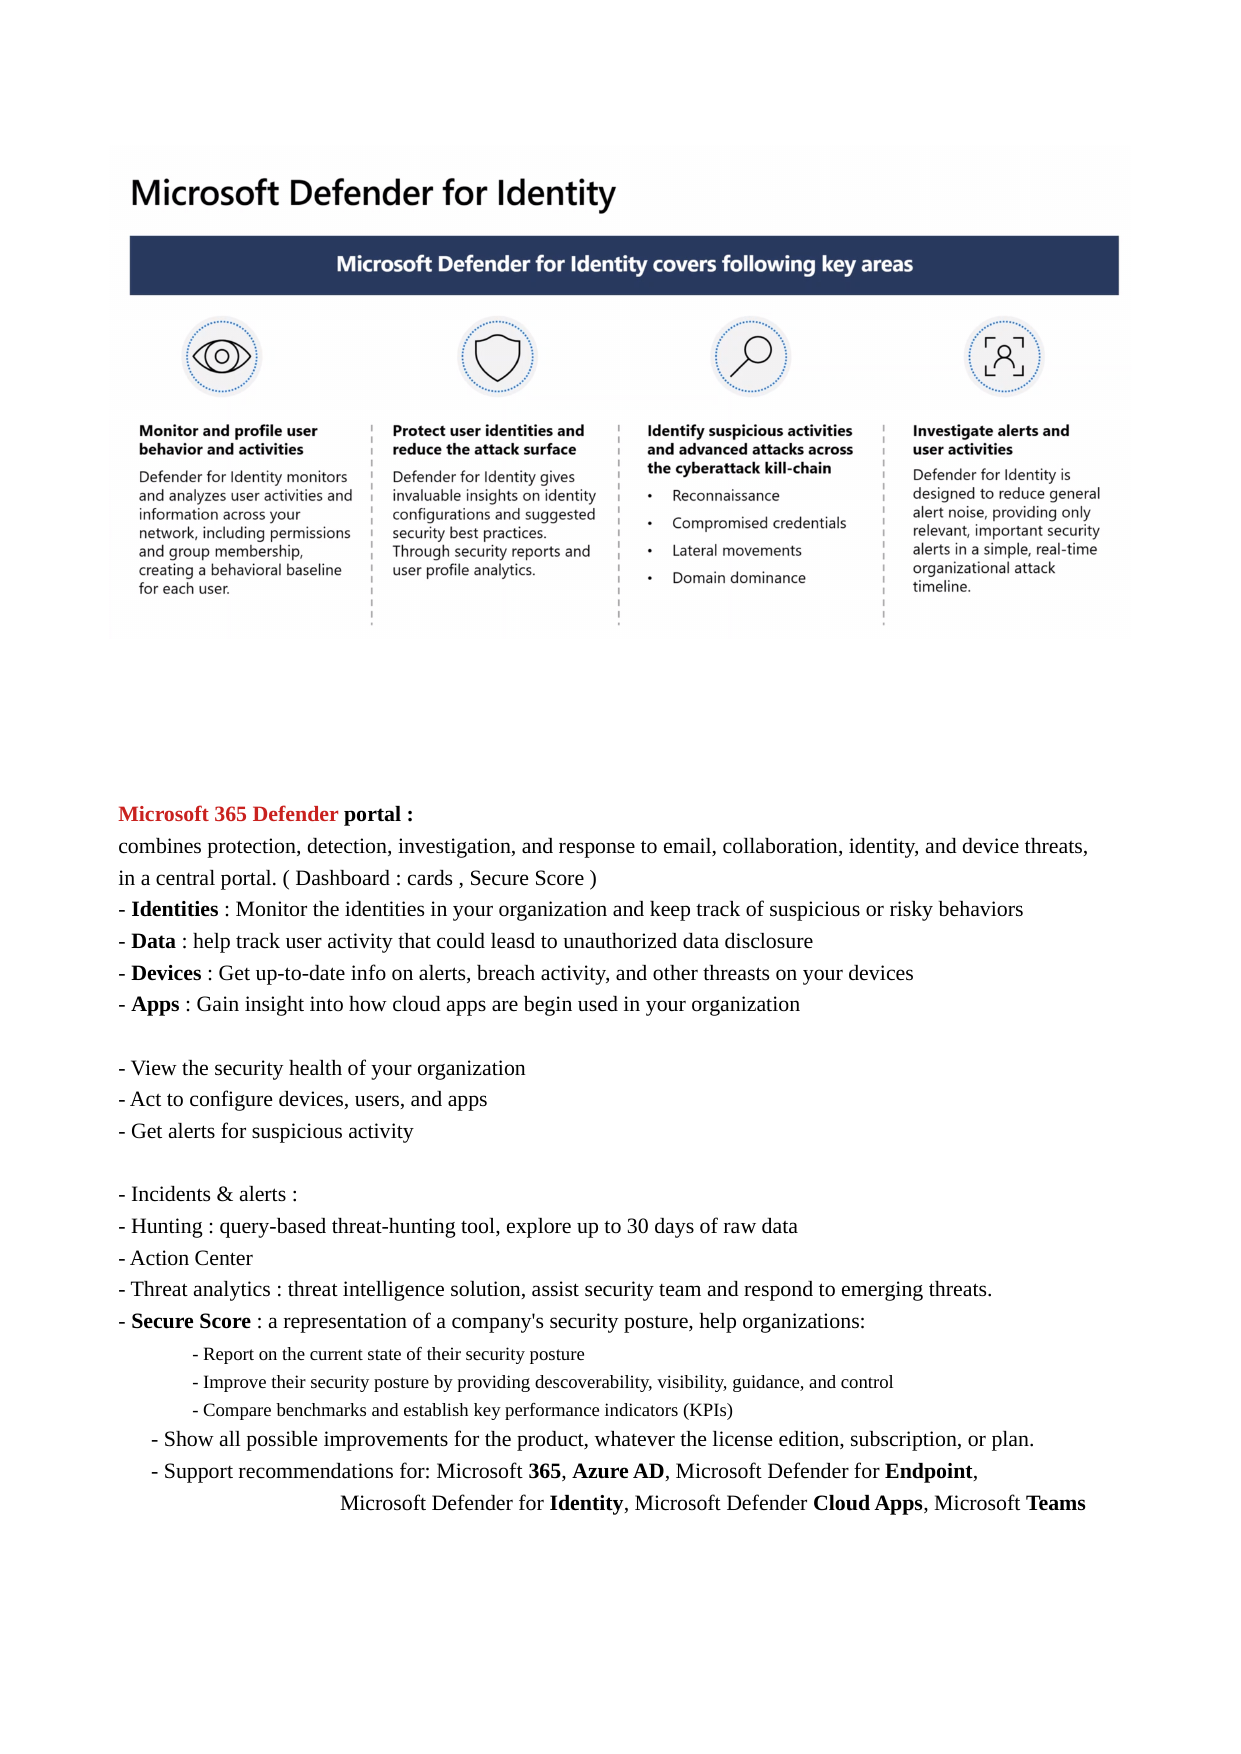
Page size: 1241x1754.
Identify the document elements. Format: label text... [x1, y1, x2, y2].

text - Show all possible improvements for the product, whatever the license edition, subscription, or plan. [99, 1426, 1122, 1451]
text Microsoft Defender for Identity, Microsoft Defender Cloud Apps, Microsoft Teams [99, 1489, 1122, 1515]
picture [108, 145, 1132, 639]
text - View the security health of your organization [99, 1054, 1122, 1080]
text - Secure Score : a representation of a company's security posture, help organizations: [99, 1308, 1122, 1333]
text - Action Center [99, 1244, 1122, 1270]
text - Hunting : query-based threat-hunting tool, explore up to 30 days of raw data [99, 1213, 1122, 1238]
text combines protection, detection, investigation, and response to email, collaboration, identity, and device threats, [99, 833, 1122, 858]
text - Get alerts for suspicious activity [99, 1118, 1122, 1143]
text Microsoft 365 Defender portal : [99, 801, 1122, 826]
text - Data : help track user activity that could leasd to unauthorized data disclosure [99, 928, 1122, 953]
text - Apps : Gain insight into how cloud apps are begin used in your organization [99, 991, 1122, 1016]
text - Report on the current state of their security posture [99, 1339, 1122, 1365]
text - Compare benchmarks and establish key performance indicators (KPIs) [99, 1399, 1122, 1420]
text in a central portal. ( Dashboard : cards , Secure Score ) [99, 864, 1122, 890]
text - Support recommendations for: Microsoft 365, Azure AD, Microsoft Defender for Endpoint, [99, 1458, 1122, 1483]
text - Act to configure devices, users, and apps [99, 1086, 1122, 1111]
text - Threat analytics : threat intelligence solution, assist security team and respond to emerging threats. [99, 1276, 1122, 1301]
text - Incidents & alerts : [99, 1181, 1122, 1206]
text - Improve their security posture by providing descoverability, visibility, guidance, and control [99, 1371, 1122, 1393]
text - Identities : Monitor the identities in your organization and keep track of suspicious or risky behaviors [99, 896, 1122, 921]
text - Devices : Get up-to-date info on alerts, breach activity, and other threasts on your devices [99, 959, 1122, 985]
